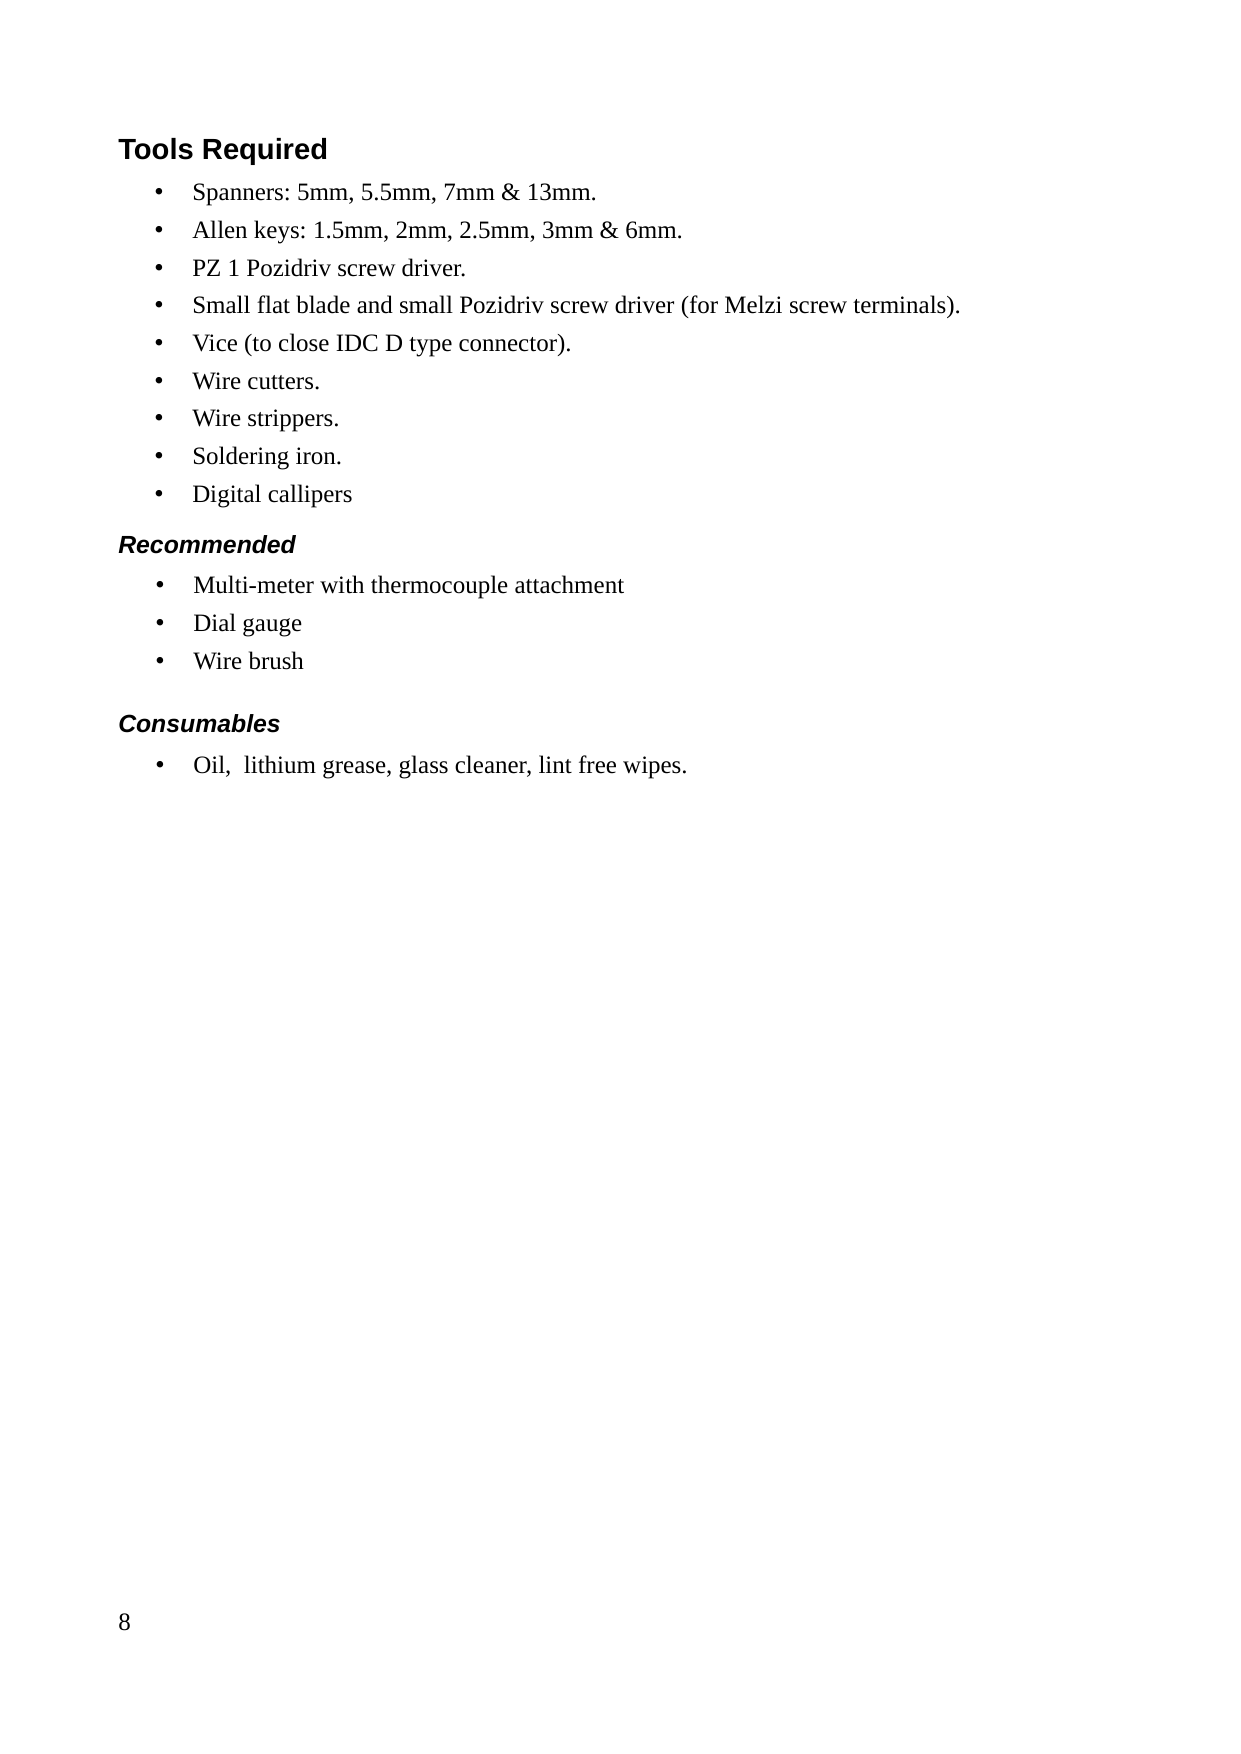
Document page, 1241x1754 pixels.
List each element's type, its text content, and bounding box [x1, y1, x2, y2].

list Allen keys: 1.5mm, 2mm, 2.5mm, 3mm & 6mm. [154, 215, 1122, 244]
list Vice (to close IDC D type connector). [154, 328, 1122, 357]
list Digital callipers [154, 479, 1122, 508]
list Spanners: 5mm, 5.5mm, 7mm & 13mm. [154, 177, 1122, 206]
subtitle Recommended [118, 530, 1122, 559]
subtitle Tools Required [43, 132, 1122, 165]
list Oil, lithium grease, glass cleaner, lint free wipes. [156, 750, 1122, 778]
list Dial gauge [156, 608, 1122, 637]
list Multi-meter with thermocouple attachment [156, 571, 1122, 599]
list Soldering iron. [154, 441, 1122, 470]
list Wire cutters. [154, 366, 1122, 394]
list PZ 1 Pozidriv screw driver. [154, 253, 1122, 281]
list Small flat blade and small Pozidriv screw driver (for Melzi screw terminals). [154, 290, 1122, 319]
list Wire strippers. [154, 403, 1122, 432]
list Wire brush [156, 646, 1122, 675]
subtitle Consumables [118, 709, 1122, 737]
